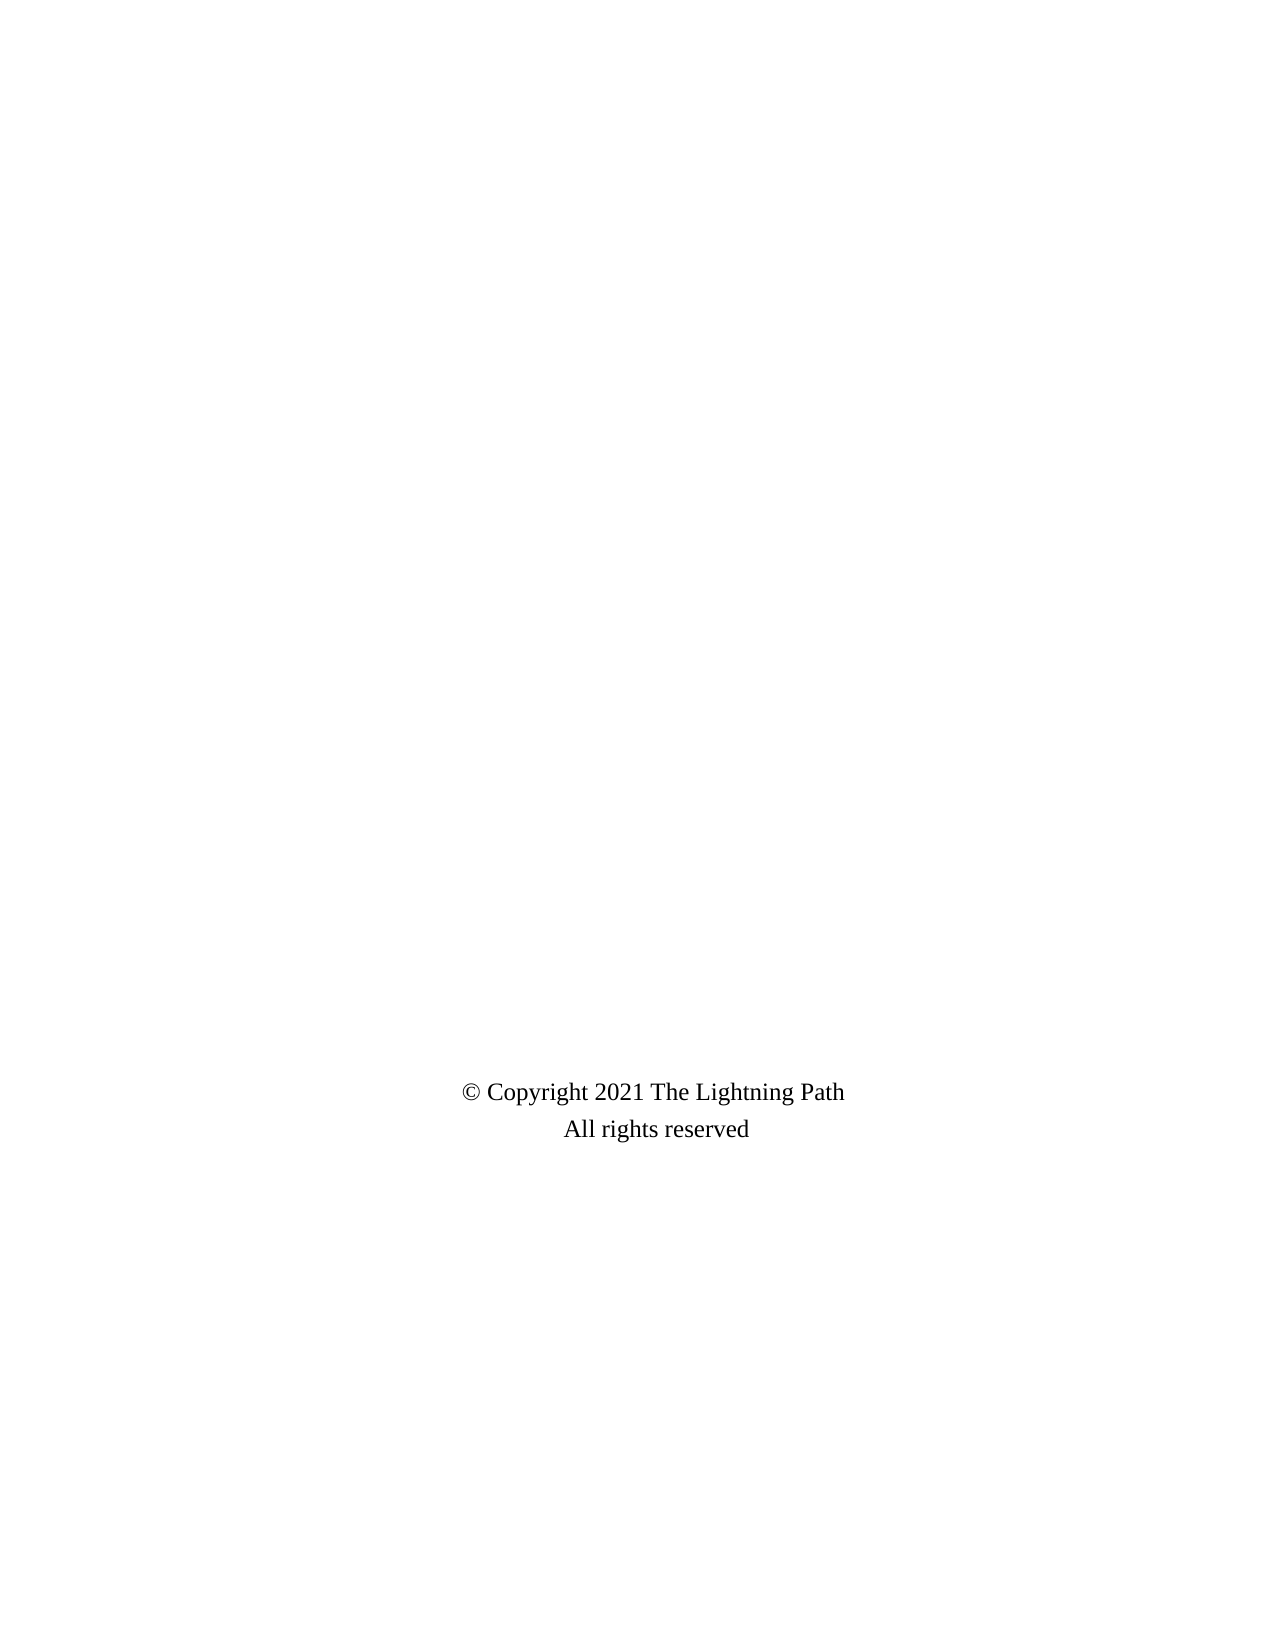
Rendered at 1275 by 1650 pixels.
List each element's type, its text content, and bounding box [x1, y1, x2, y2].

text © Copyright 2021 The Lightning Path All rights reserved [187, 1077, 1125, 1143]
